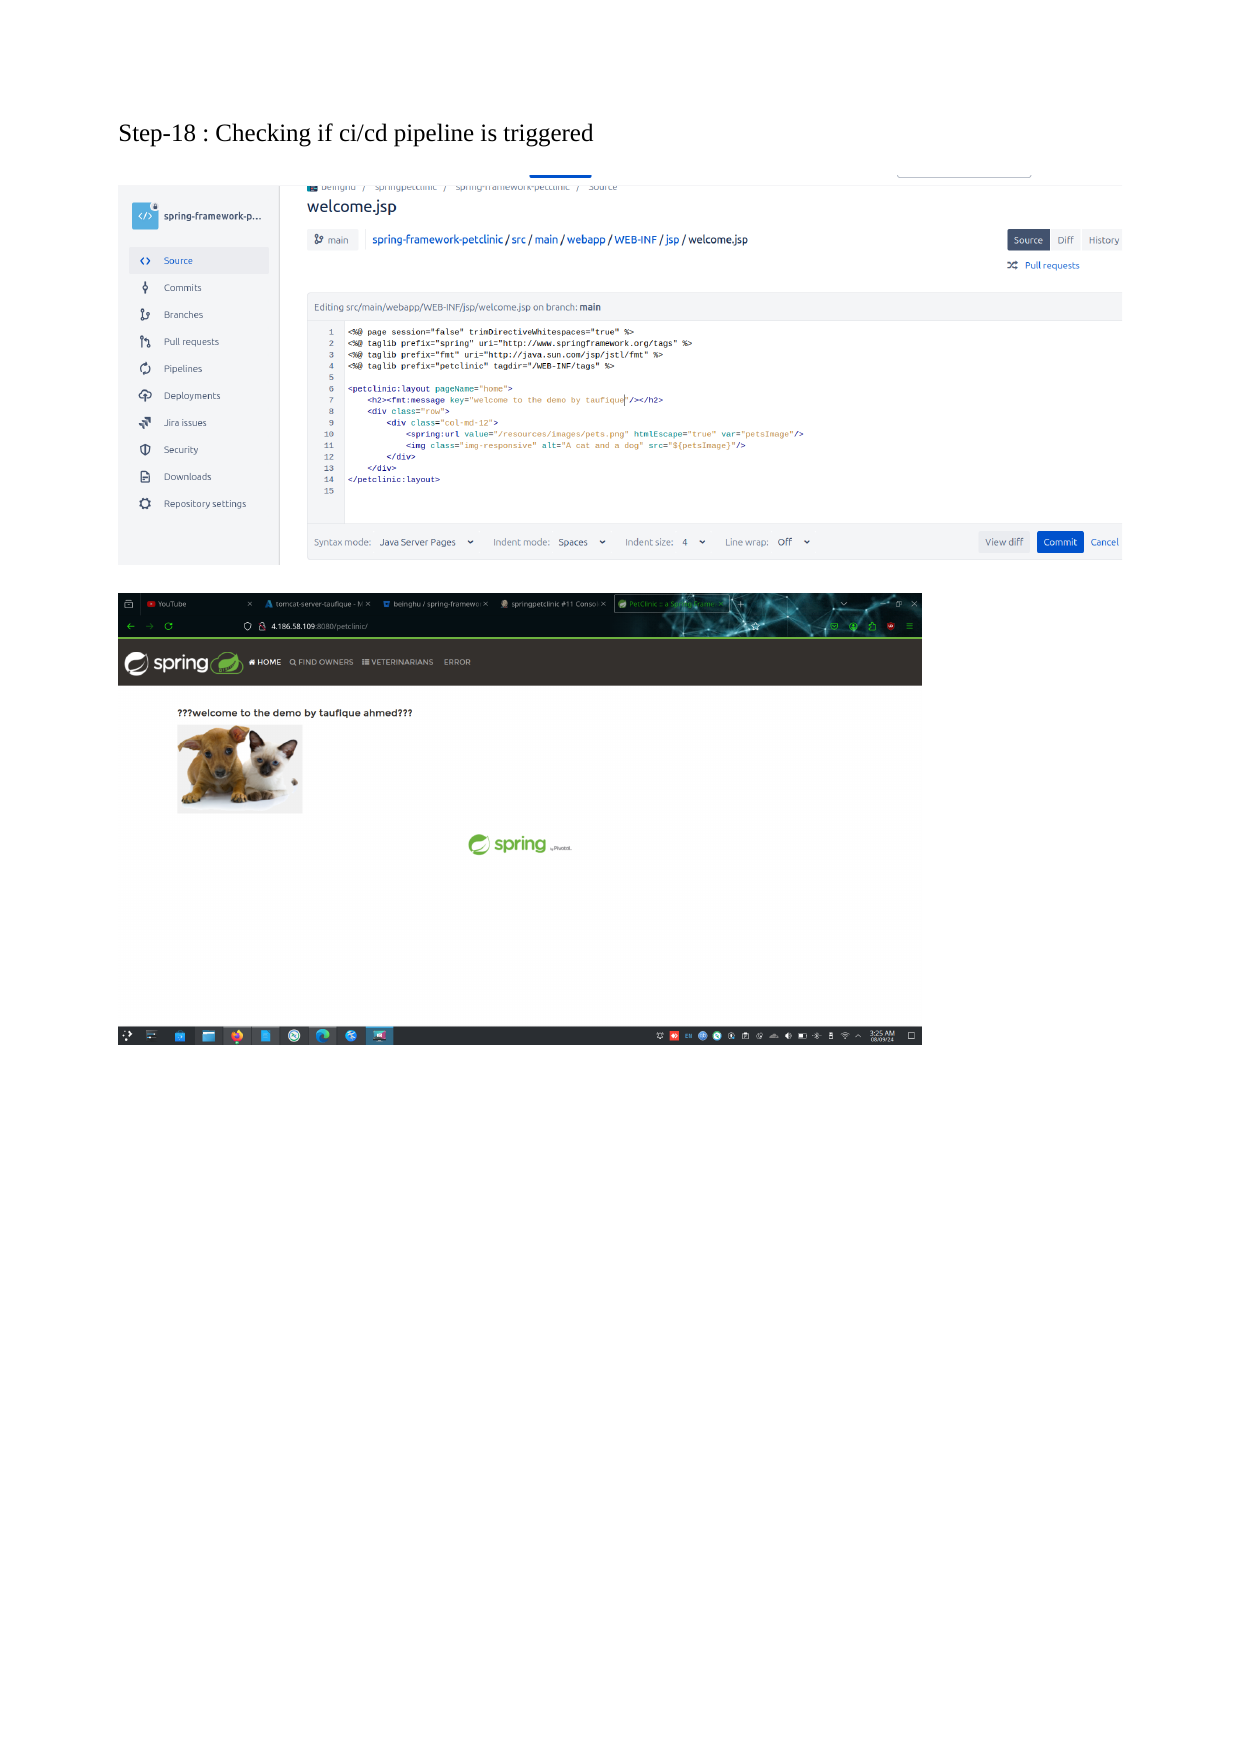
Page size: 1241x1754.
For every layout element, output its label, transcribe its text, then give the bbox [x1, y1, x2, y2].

picture [118, 175, 1123, 565]
text Step-18 : Checking if ci/cd pipeline is triggered [118, 118, 1122, 147]
picture [118, 593, 1123, 1158]
